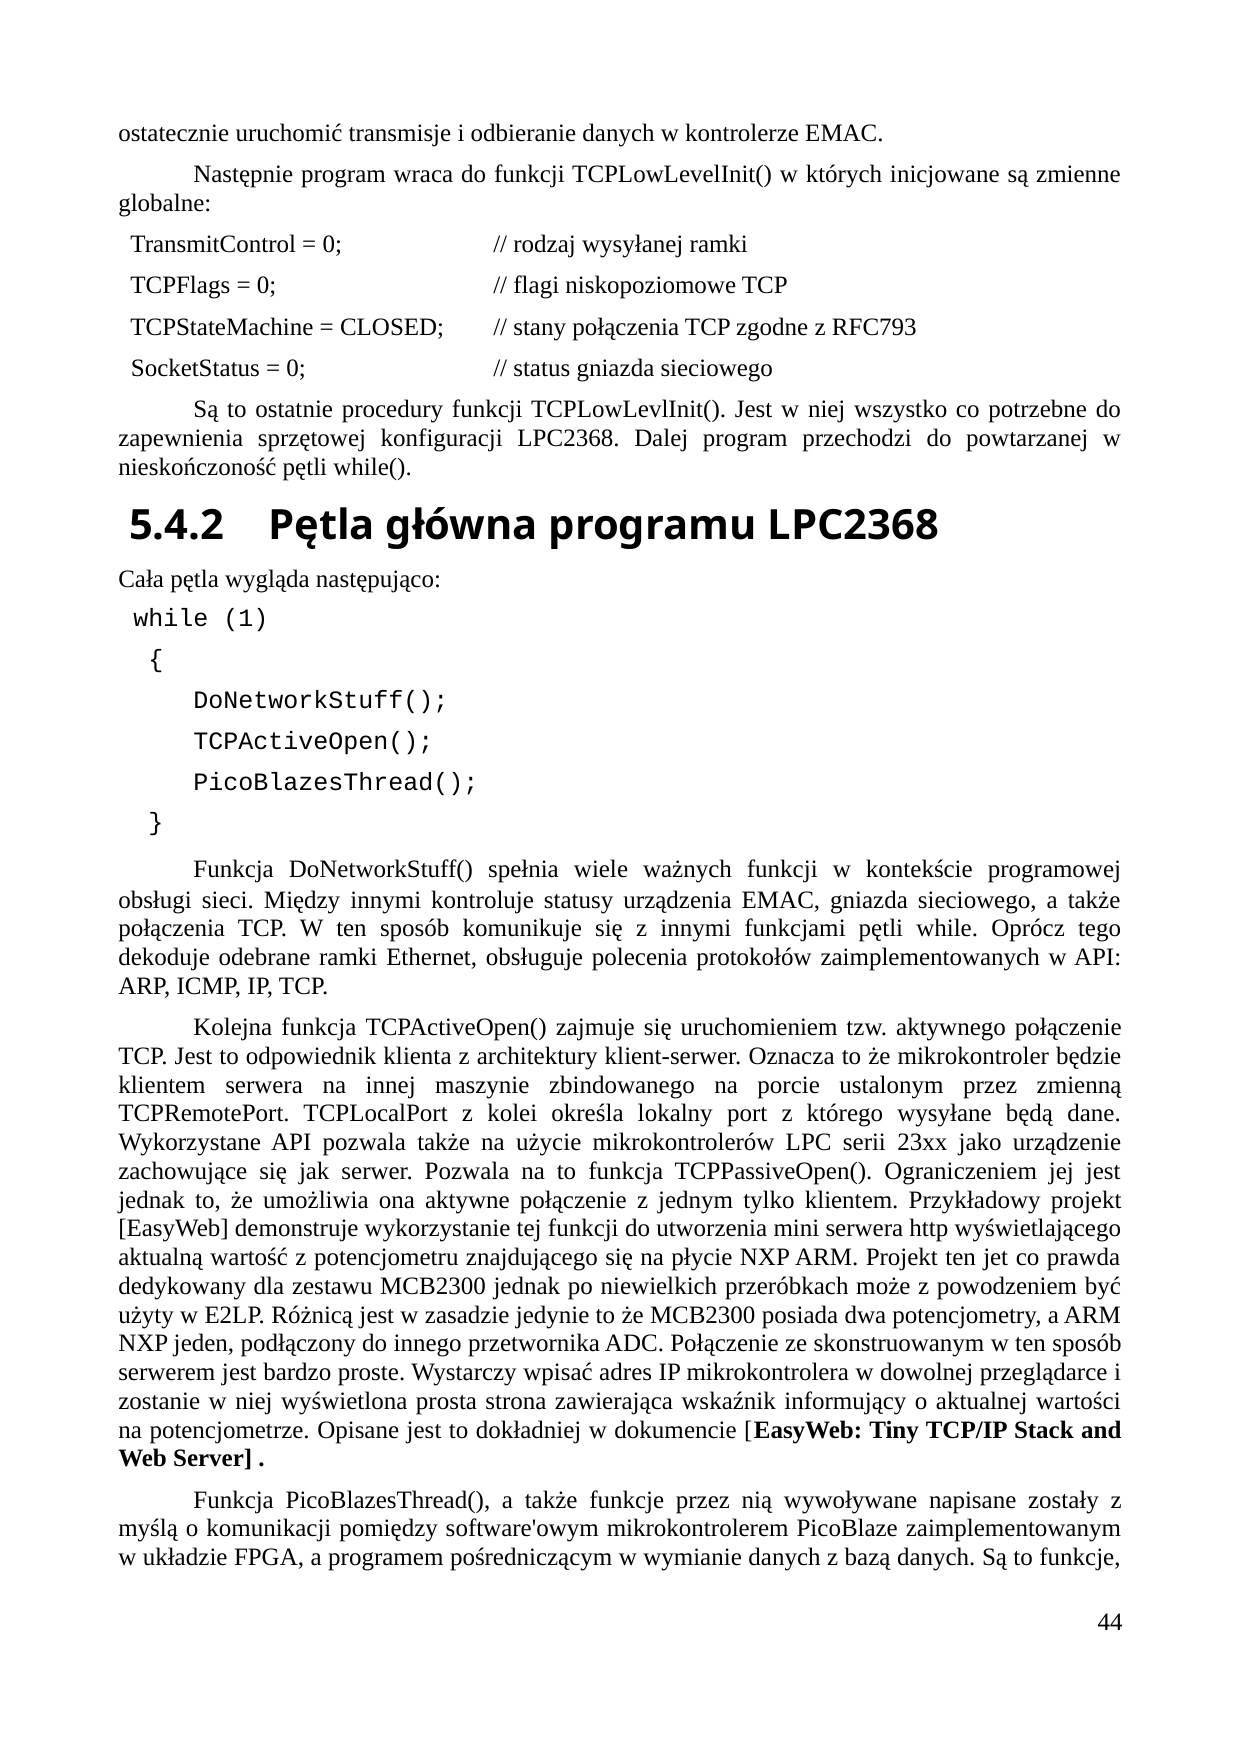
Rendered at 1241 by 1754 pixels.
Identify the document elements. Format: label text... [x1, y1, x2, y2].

text ostatecznie uruchomić transmisje i odbieranie danych w kontrolerze EMAC. [118, 118, 1122, 147]
text } [118, 810, 1122, 838]
text DoNetworkStuff(); [118, 687, 1122, 716]
text Funkcja DoNetworkStuff() spełnia wiele ważnych funkcji w kontekście programowej obsługi sieci. Między innymi kontroluje statusy urządzenia EMAC, gniazda sieciowego, a także połączenia TCP. W ten sposób komunikuje się z innymi funkcjami pętli while. Oprócz tego dekoduje odebrane ramki Ethernet, obsługuje polecenia protokołów zaimplementowanych w API: ARP, ICMP, IP, TCP. [118, 851, 1122, 1000]
text { [118, 647, 1122, 675]
text PicoBlazesThread(); [118, 769, 1122, 797]
text TCPFlags = 0; // flagi niskopoziomowe TCP [118, 271, 1122, 299]
text TCPStateMachine = CLOSED; // stany połączenia TCP zgodne z RFC793 [118, 312, 1122, 341]
text TransmitControl = 0; // rodzaj wysyłanej ramki [118, 229, 1122, 258]
text Cała pętla wygląda następująco: [118, 564, 1122, 593]
text Są to ostatnie procedury funkcji TCPLowLevlInit(). Jest w niej wszystko co potrzebne do zapewnienia sprzętowej konfiguracji LPC2368. Dalej program przechodzi do powtarzanej w nieskończoność pętli while(). [118, 394, 1122, 481]
subtitle Pętla główna programu LPC2368 [118, 495, 1122, 552]
text Kolejna funkcja TCPActiveOpen() zajmuje się uruchomieniem tzw. aktywnego połączenie TCP. Jest to odpowiednik klienta z architektury klient-serwer. Oznacza to że mikrokontroler będzie klientem serwera na innej maszynie zbindowanego na porcie ustalonym przez zmienną TCPRemotePort. TCPLocalPort z kolei określa lokalny port z którego wysyłane będą dane. Wykorzystane API pozwala także na użycie mikrokontrolerów LPC serii 23xx jako urządzenie zachowujące się jak serwer. Pozwala na to funkcja TCPPassiveOpen(). Ograniczeniem jej jest jednak to, że umożliwia ona aktywne połączenie z jednym tylko klientem. Przykładowy projekt [EasyWeb] demonstruje wykorzystanie tej funkcji do utworzenia mini serwera http wyświetlającego aktualną wartość z potencjometru znajdującego się na płycie NXP ARM. Projekt ten jet co prawda dedykowany dla zestawu MCB2300 jednak po niewielkich przeróbkach może z powodzeniem być użyty w E2LP. Różnicą jest w zasadzie jedynie to że MCB2300 posiada dwa potencjometry, a ARM NXP jeden, podłączony do innego przetwornika ADC. Połączenie ze skonstruowanym w ten sposób serwerem jest bardzo proste. Wystarczy wpisać adres IP mikrokontrolera w dowolnej przeglądarce i zostanie w niej wyświetlona prosta strona zawierająca wskaźnik informujący o aktualnej wartości na potencjometrze. Opisane jest to dokładniej w dokumencie [EasyWeb: Tiny TCP/IP Stack and Web Server] . [118, 1012, 1122, 1472]
text TCPActiveOpen(); [118, 728, 1122, 757]
text Funkcja PicoBlazesThread(), a także funkcje przez nią wywoływane napisane zostały z myślą o komunikacji pomiędzy software'owym mikrokontrolerem PicoBlaze zaimplementowanym w układzie FPGA, a programem pośredniczącym w wymianie danych z bazą danych. Są to funkcje, [118, 1485, 1122, 1571]
text Następnie program wraca do funkcji TCPLowLevelInit() w których inicjowane są zmienne globalne: [118, 159, 1122, 217]
text while (1) [118, 606, 1122, 634]
text SocketStatus = 0; // status gniazda sieciowego [118, 353, 1122, 382]
